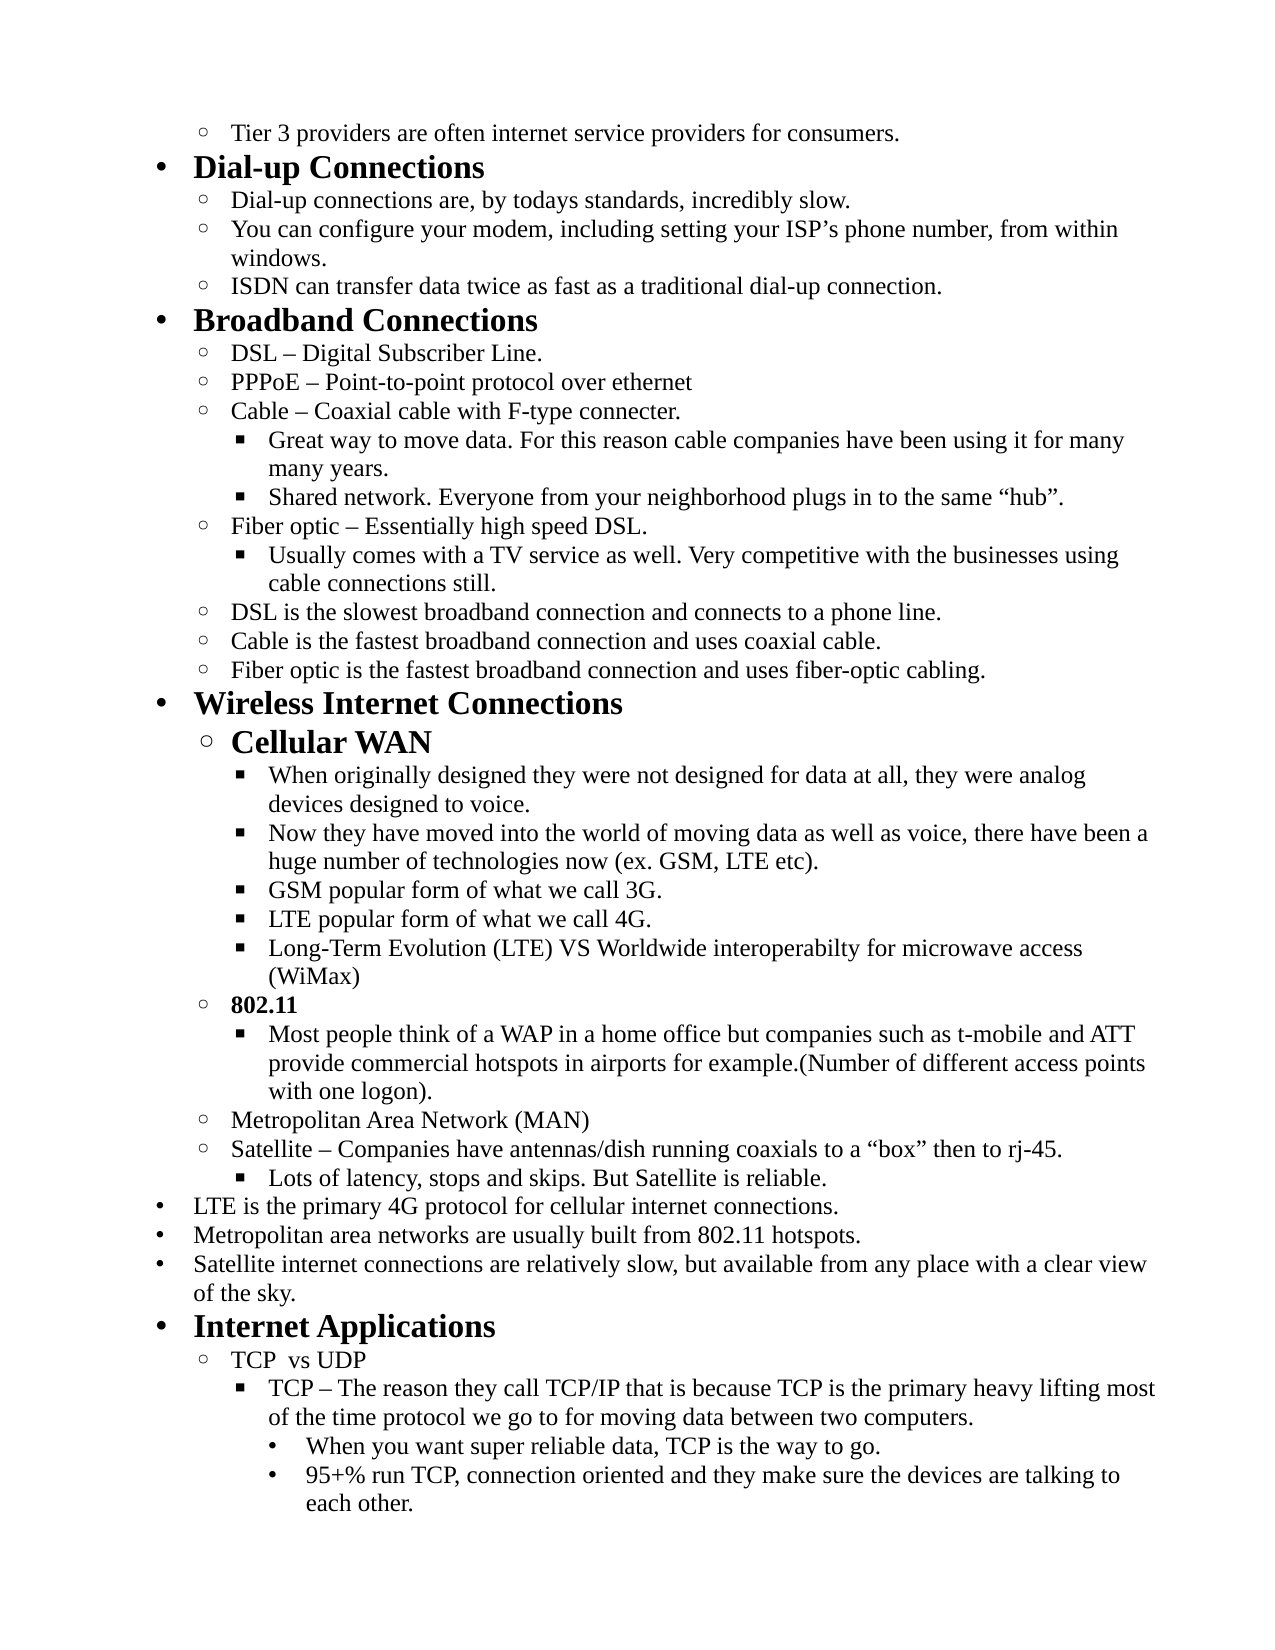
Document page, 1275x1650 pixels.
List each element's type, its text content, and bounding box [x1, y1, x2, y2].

list PPPoE – Point-to-point protocol over ethernet [193, 367, 1157, 396]
list TCP – The reason they call TCP/IP that is because TCP is the primary heavy lifting most of the time protocol we go to for moving data between two computers. [231, 1373, 1157, 1431]
list Internet Applications [156, 1306, 1157, 1345]
list DSL is the slowest broadband connection and connects to a phone line. [193, 597, 1157, 626]
list Fiber optic – Essentially high speed DSL. [193, 511, 1157, 540]
list Great way to move data. For this reason cable companies have been using it for many many years. [231, 425, 1157, 482]
list DSL – Digital Subscriber Line. [193, 338, 1157, 367]
list 95+% run TCP, connection oriented and they make sure the devices are talking to each other. [268, 1460, 1157, 1517]
list Metropolitan Area Network (MAN) [193, 1105, 1157, 1134]
list Satellite internet connections are relatively slow, but available from any place with a clear view of the sky. [156, 1249, 1157, 1306]
list Dial-up Connections [156, 147, 1157, 185]
list Metropolitan area networks are usually built from 802.11 hotspots. [156, 1220, 1157, 1249]
list Most people think of a WAP in a home office but companies such as t-mobile and ATT provide commercial hotspots in airports for example.(Number of different access points with one logon). [231, 1019, 1157, 1105]
list Wireless Internet Connections [156, 683, 1157, 722]
list ISDN can transfer data twice as fast as a traditional dial-up connection. [193, 271, 1157, 300]
list TCP vs UDP [193, 1345, 1157, 1373]
list 802.11 [193, 990, 1157, 1019]
list Now they have moved into the world of moving data as well as voice, there have been a huge number of technologies now (ex. GSM, LTE etc). [231, 818, 1157, 875]
list Tier 3 providers are often internet service providers for consumers. [193, 118, 1157, 147]
list Dial-up connections are, by todays standards, incredibly slow. [193, 185, 1157, 214]
list Shared network. Everyone from your neighborhood plugs in to the same “hub”. [231, 482, 1157, 511]
list LTE popular form of what we call 4G. [231, 904, 1157, 933]
list Cellular WAN [193, 722, 1157, 760]
list Fiber optic is the fastest broadband connection and uses fiber-optic cabling. [193, 655, 1157, 683]
list Satellite – Companies have antennas/dish running coaxials to a “box” then to rj-45. [193, 1134, 1157, 1163]
list Lots of latency, stops and skips. But Satellite is reliable. [231, 1163, 1157, 1191]
list Cable – Coaxial cable with F-type connecter. [193, 396, 1157, 425]
list You can configure your modem, including setting your ISP’s phone number, from within windows. [193, 214, 1157, 271]
list When originally designed they were not designed for data at all, they were analog devices designed to voice. [231, 760, 1157, 818]
list Broadband Connections [156, 300, 1157, 338]
list Cable is the fastest broadband connection and uses coaxial cable. [193, 626, 1157, 655]
list Usually comes with a TV service as well. Very competitive with the businesses using cable connections still. [231, 540, 1157, 597]
list When you want super reliable data, TCP is the way to go. [268, 1431, 1157, 1460]
list Long-Term Evolution (LTE) VS Worldwide interoperabilty for microwave access (WiMax) [231, 933, 1157, 990]
list LTE is the primary 4G protocol for cellular internet connections. [156, 1191, 1157, 1220]
list GSM popular form of what we call 3G. [231, 875, 1157, 904]
